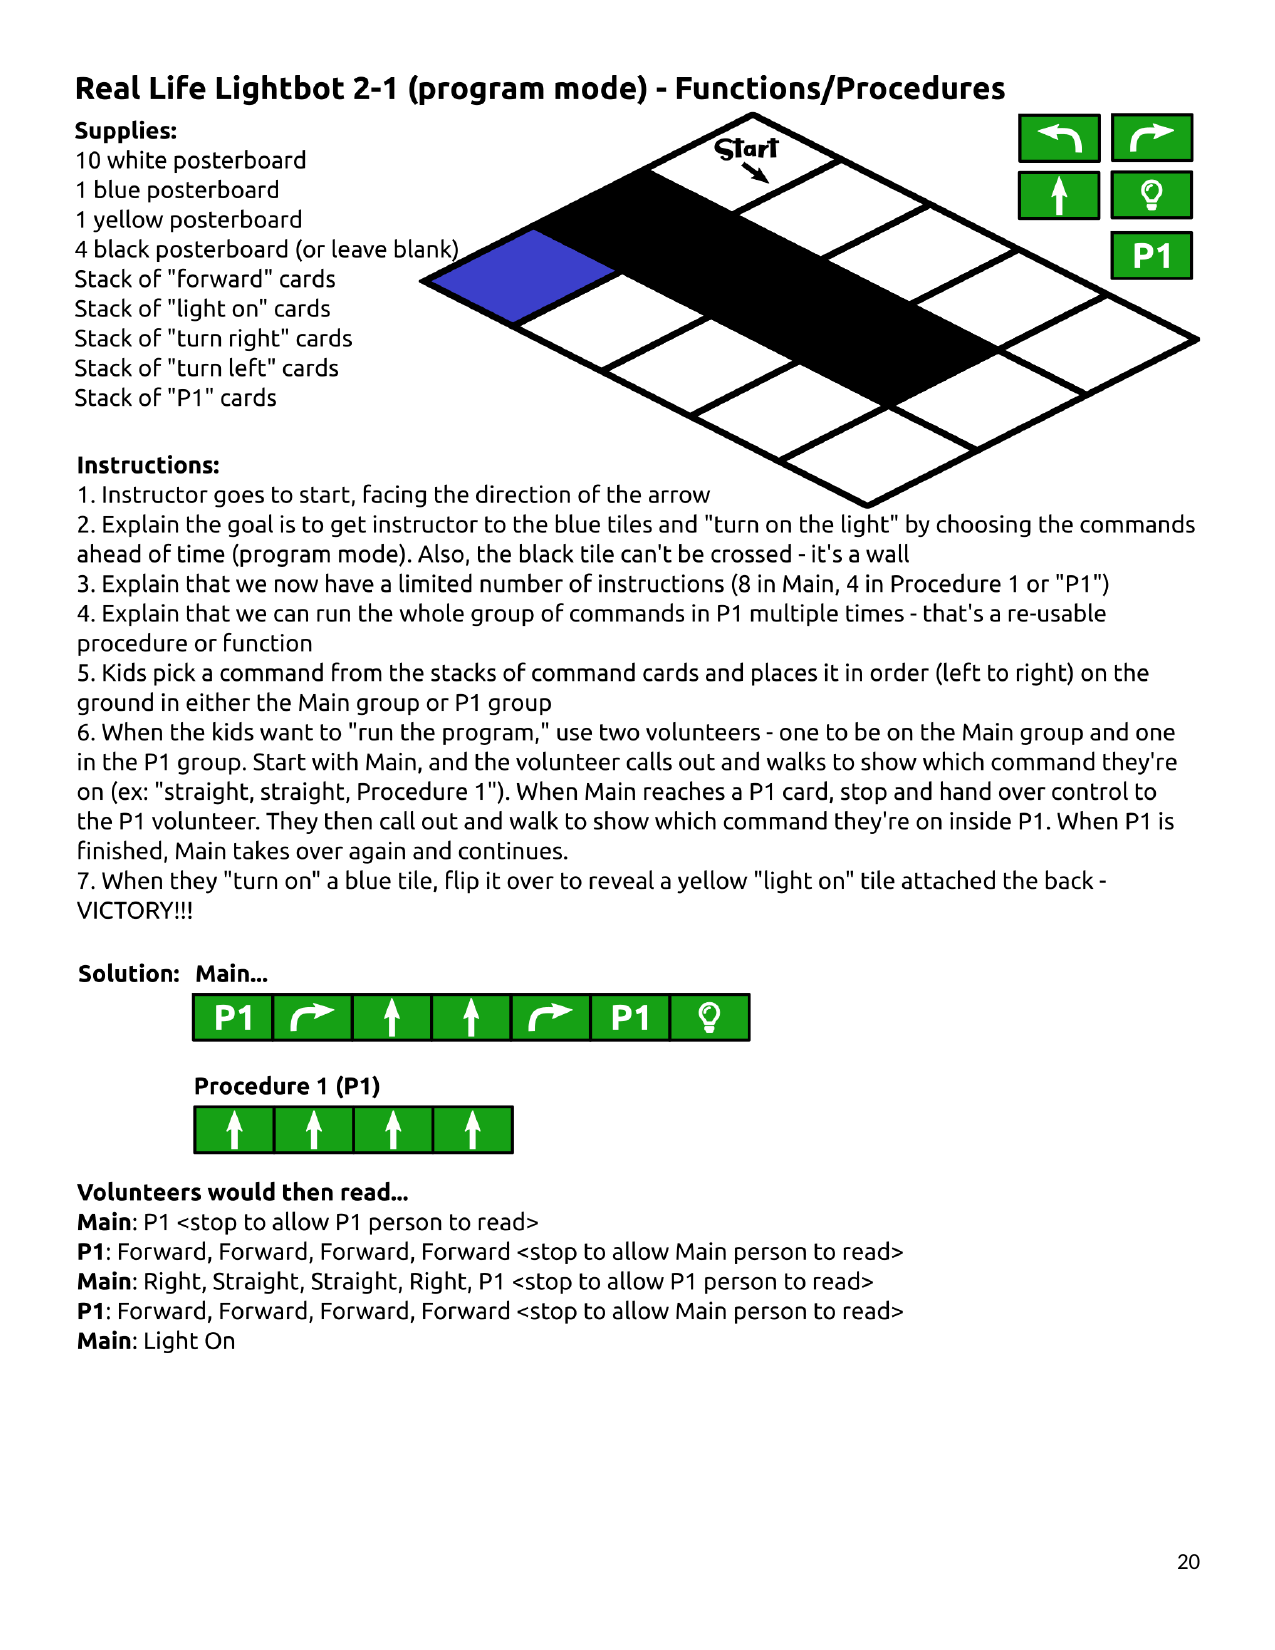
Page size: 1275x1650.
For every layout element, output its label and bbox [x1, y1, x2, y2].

picture [75, 75, 1200, 1353]
